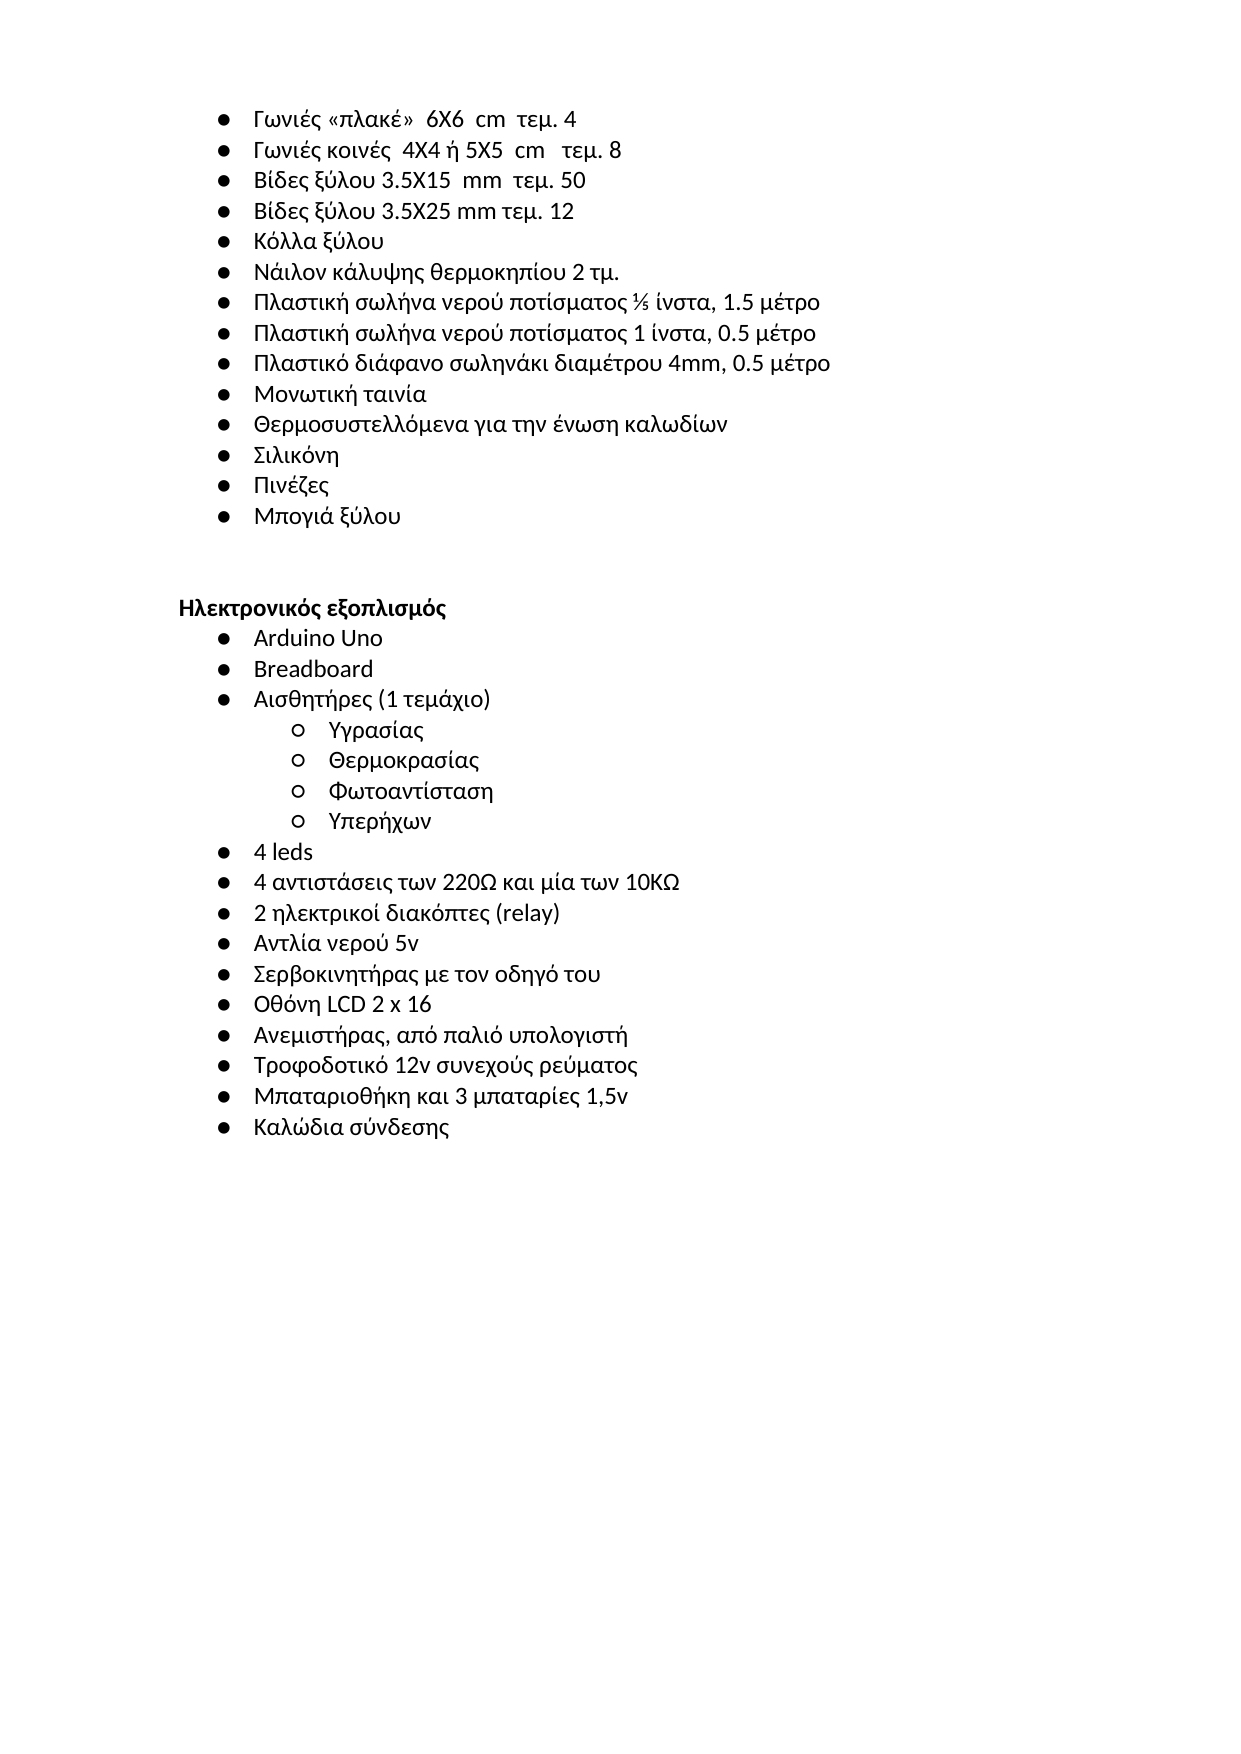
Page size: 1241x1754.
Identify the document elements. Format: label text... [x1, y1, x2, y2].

list 2 ηλεκτρικοί διακόπτες (relay) [216, 897, 1152, 927]
list Βίδες ξύλου 3.5Χ15 mm τεμ. 50 [216, 164, 1152, 195]
list 4 leds [216, 836, 1152, 866]
list Μπαταριοθήκη και 3 μπαταρίες 1,5v [216, 1080, 1152, 1111]
list Μπογιά ξύλου [216, 500, 1152, 531]
text Ηλεκτρονικός εξοπλισμός [178, 592, 1152, 622]
list Σιλικόνη [216, 439, 1152, 470]
list Ανεμιστήρας, από παλιό υπολογιστή [216, 1019, 1152, 1049]
list Θερμοσυστελλόμενα για την ένωση καλωδίων [216, 409, 1152, 439]
list Πλαστική σωλήνα νερού ποτίσματος ⅕ ίνστα, 1.5 μέτρο [216, 287, 1152, 317]
list Οθόνη LCD 2 x 16 [216, 988, 1152, 1019]
list Πινέζες [216, 470, 1152, 500]
list Μονωτική ταινία [216, 378, 1152, 409]
list Πλαστική σωλήνα νερού ποτίσματος 1 ίνστα, 0.5 μέτρο [216, 317, 1152, 348]
list Υγρασίας [291, 714, 1152, 744]
list Γωνιές «πλακέ» 6Χ6 cm τεμ. 4 [216, 103, 1152, 134]
list Βίδες ξύλου 3.5X25 mm τεμ. 12 [216, 195, 1152, 226]
list Νάιλον κάλυψης θερμοκηπίου 2 τμ. [216, 256, 1152, 287]
list Arduino Uno [216, 622, 1152, 653]
list 4 αντιστάσεις των 220Ω και μία των 10ΚΩ [216, 866, 1152, 897]
list Κόλλα ξύλου [216, 226, 1152, 256]
list Αισθητήρες (1 τεμάχιο) [216, 683, 1152, 714]
list Καλώδια σύνδεσης [216, 1111, 1152, 1141]
list Υπερήχων [291, 805, 1152, 836]
list Θερμοκρασίας [291, 744, 1152, 775]
list Τροφοδοτικό 12v συνεχούς ρεύματος [216, 1049, 1152, 1080]
list Αντλία νερού 5v [216, 927, 1152, 958]
list Σερβοκινητήρας με τον οδηγό του [216, 958, 1152, 988]
list Φωτοαντίσταση [291, 775, 1152, 805]
list Breadboard [216, 653, 1152, 683]
list Πλαστικό διάφανο σωληνάκι διαμέτρου 4mm, 0.5 μέτρο [216, 348, 1152, 378]
list Γωνιές κοινές 4Χ4 ή 5Χ5 cm τεμ. 8 [216, 134, 1152, 164]
